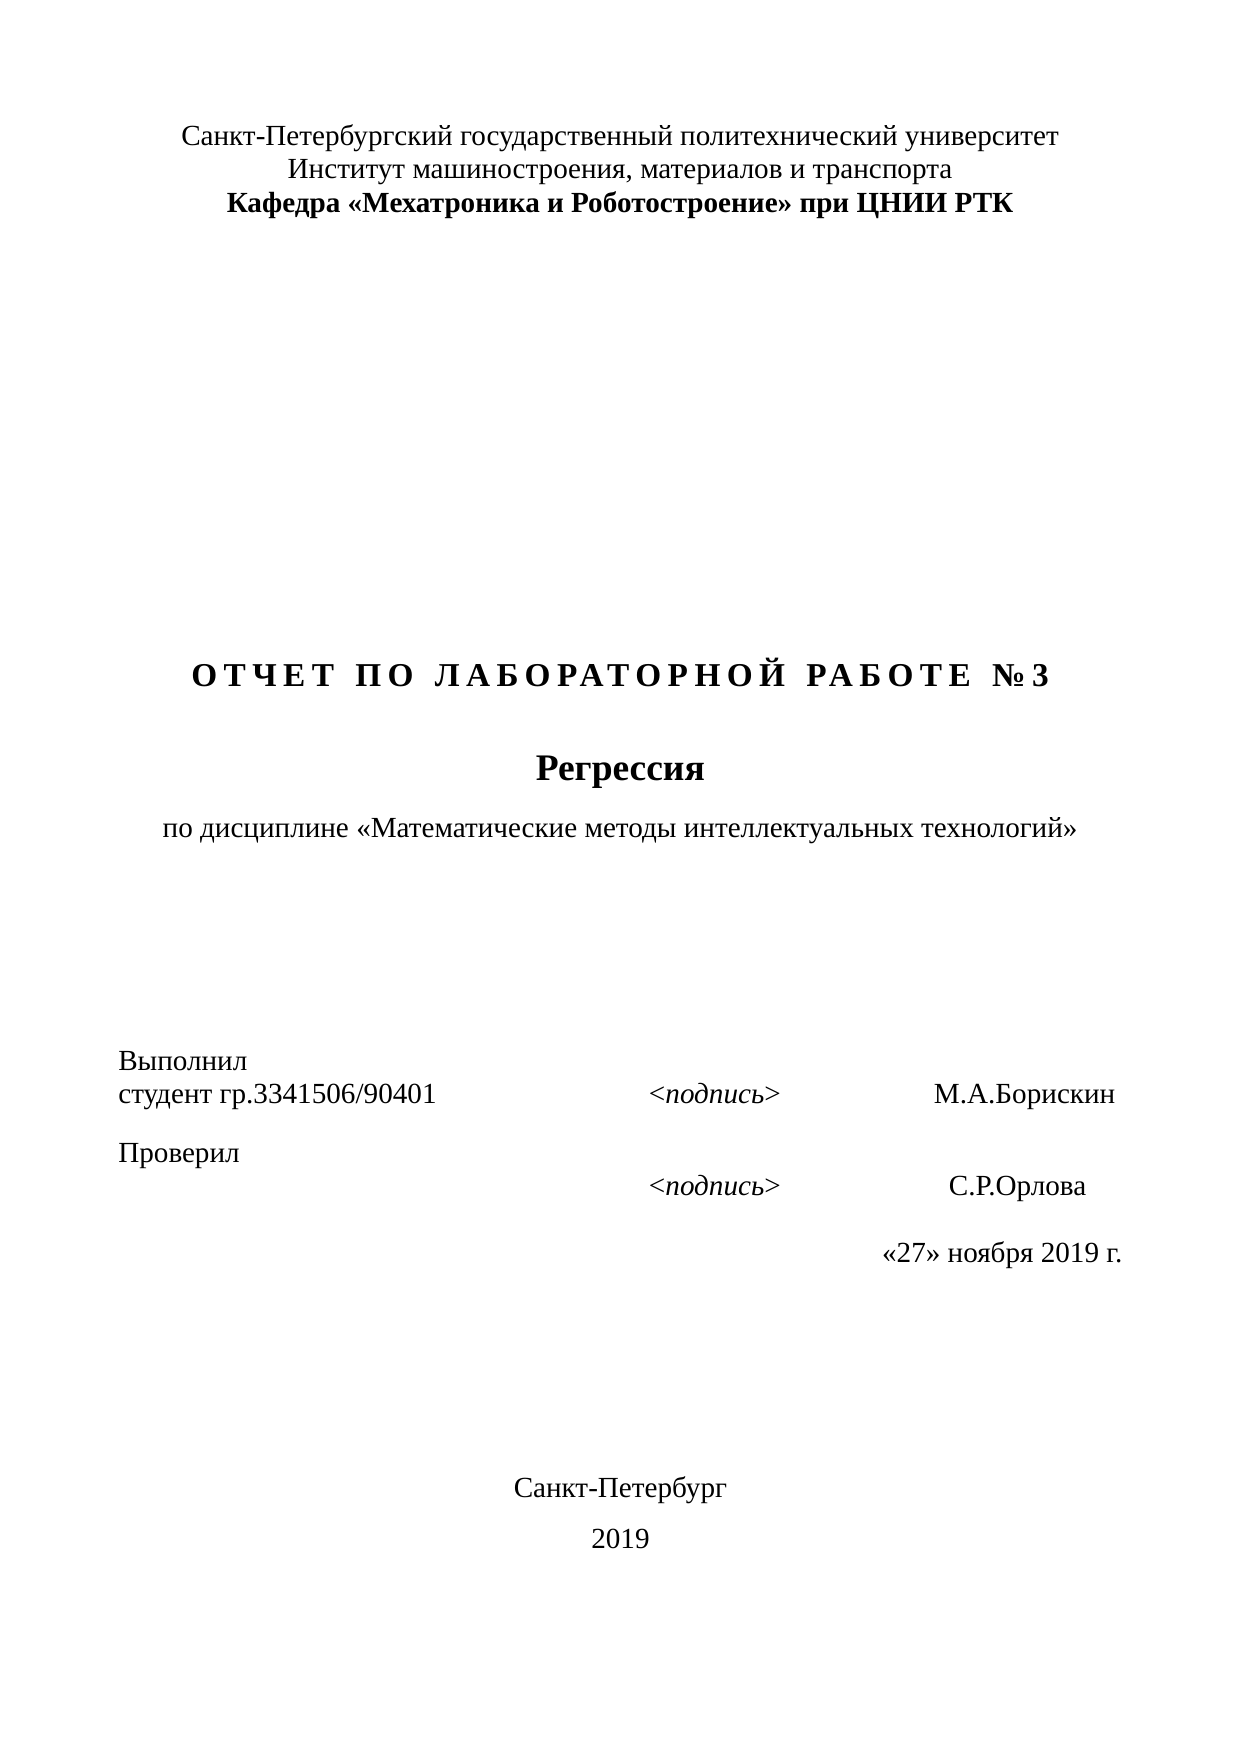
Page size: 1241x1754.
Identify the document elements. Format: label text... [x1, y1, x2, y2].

text Санкт-Петербургский государственный политехнический университет [118, 118, 1122, 152]
text студент гр.3341506/90401 <подпись> М.А.Борискин [118, 1076, 1122, 1110]
text Проверил [118, 1135, 1122, 1168]
text Институт машиностроения, материалов и транспорта [118, 152, 1122, 185]
text <подпись> С.Р.Орлова [118, 1168, 1122, 1202]
text Регрессия [118, 746, 1122, 789]
text Санкт-Петербург [118, 1470, 1122, 1504]
text 2019 [118, 1521, 1122, 1554]
text по дисциплине «Математические методы интеллектуальных технологий» [118, 811, 1122, 844]
text Кафедра «Мехатроника и Роботостроение» при ЦНИИ РТК [118, 185, 1122, 219]
text Выполнил [118, 1043, 1122, 1076]
text «27» ноября 2019 г. [236, 1236, 1122, 1269]
text ОТЧЕТ ПО ЛАБОРАТОРНОЙ РАБОТЕ №3 [118, 655, 1122, 693]
